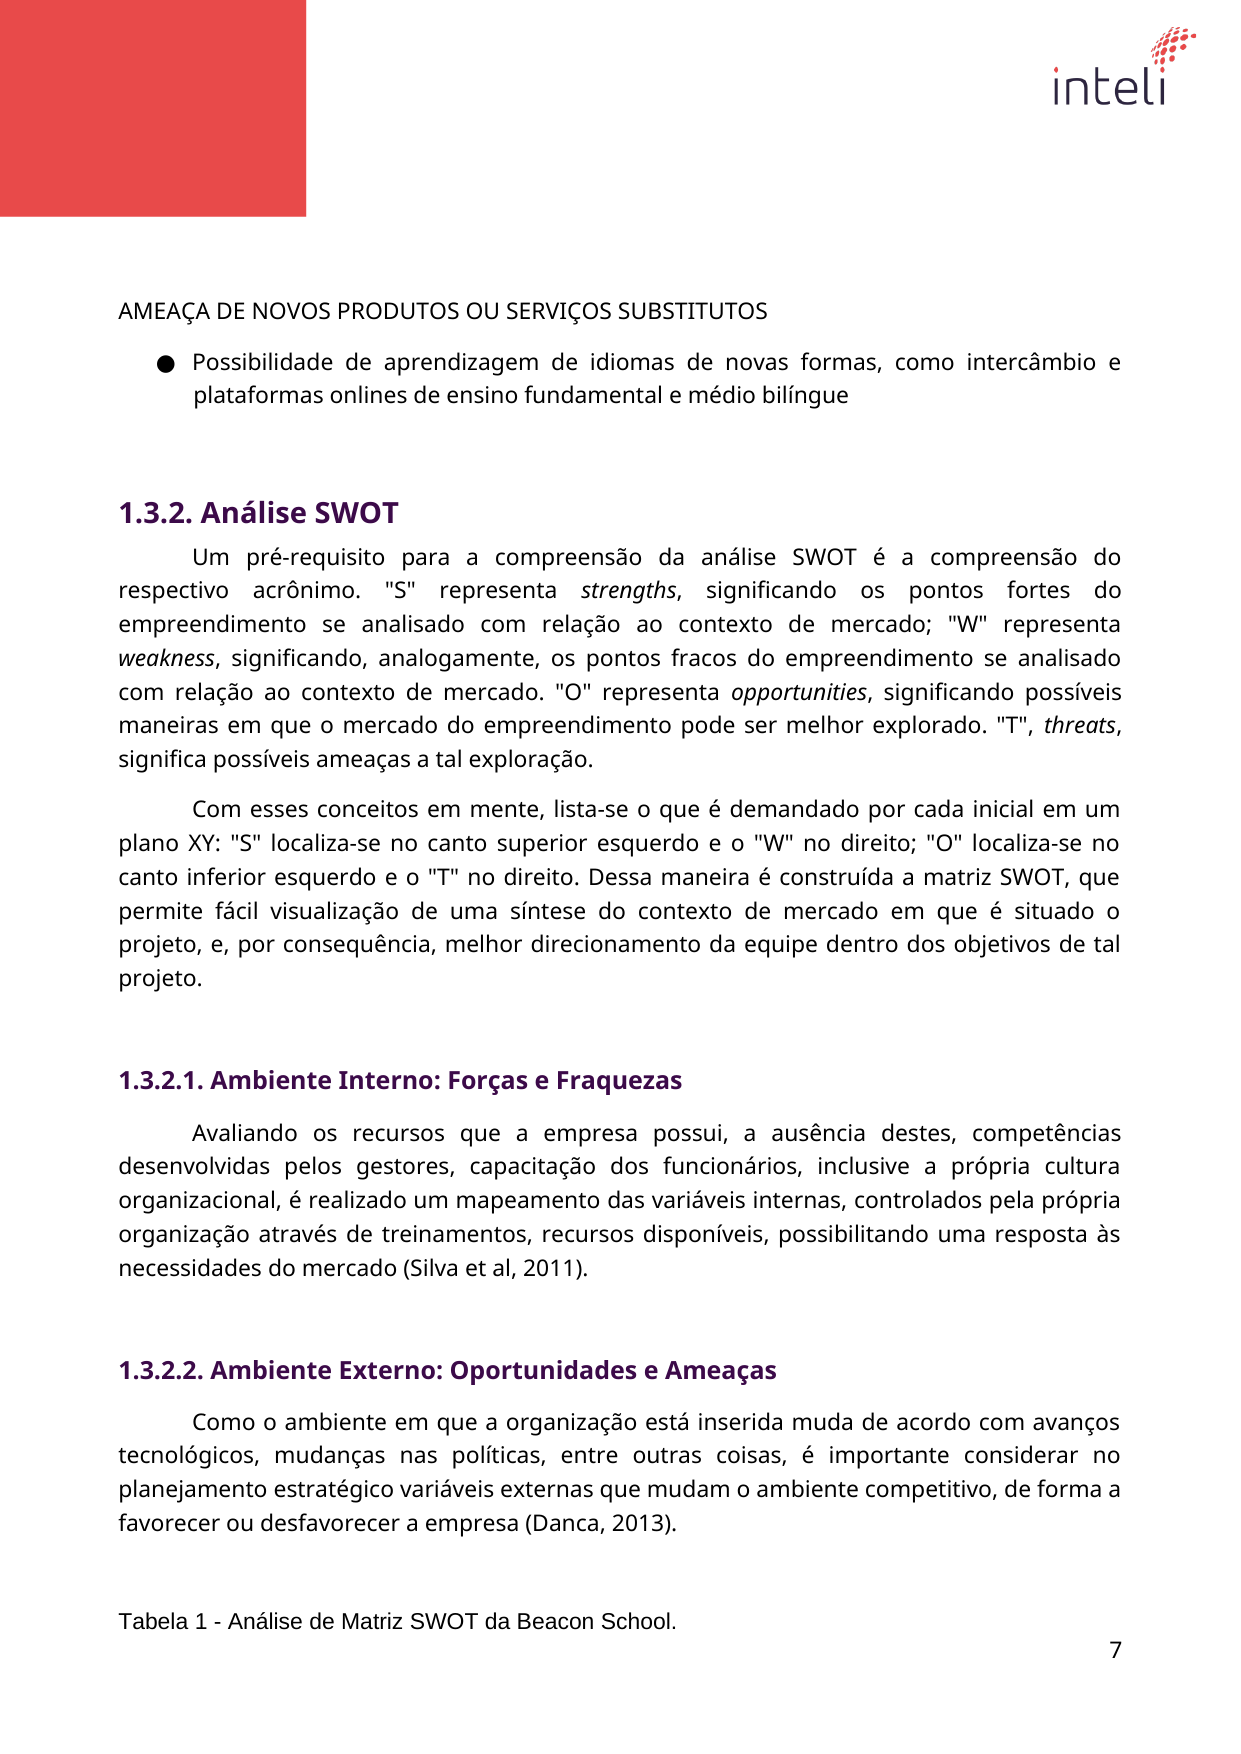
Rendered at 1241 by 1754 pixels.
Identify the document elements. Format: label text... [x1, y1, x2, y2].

text Como o ambiente em que a organização está inserida muda de acordo com avanços tecnológicos, mudanças nas políticas, entre outras coisas, é importante considerar no planejamento estratégico variáveis externas que mudam o ambiente competitivo, de forma a favorecer ou desfavorecer a empresa (Danca, 2013). [118, 1406, 1122, 1538]
text 1.3.2.1. Ambiente Interno: Forças e Fraquezas [118, 1063, 1122, 1097]
picture [0, 0, 307, 217]
text Um pré-requisito para a compreensão da análise SWOT é a compreensão do respectivo acrônimo. "S" representa strengths, significando os pontos fortes do empreendimento se analisado com relação ao contexto de mercado; "W" representa weakness, significando, analogamente, os pontos fracos do empreendimento se analisado com relação ao contexto de mercado. "O" representa opportunities, significando possíveis maneiras em que o mercado do empreendimento pode ser melhor explorado. "T", threats, significa possíveis ameaças a tal exploração. [118, 541, 1122, 774]
text Com esses conceitos em mente, lista-se o que é demandado por cada inicial em um plano XY: "S" localiza-se no canto superior esquerdo e o "W" no direito; "O" localiza-se no canto inferior esquerdo e o "T" no direito. Dessa maneira é construída a matriz SWOT, que permite fácil visualização de uma síntese do contexto de mercado em que é situado o projeto, e, por consequência, melhor direcionamento da equipe dentro dos objetivos de tal projeto. [118, 793, 1122, 993]
list Possibilidade de aprendizagem de idiomas de novas formas, como intercâmbio e plataformas onlines de ensino fundamental e médio bilíngue [156, 345, 1122, 410]
text Tabela 1 - Análise de Matriz SWOT da Beacon School. [118, 1608, 1122, 1634]
text AMEAÇA DE NOVOS PRODUTOS OU SERVIÇOS SUBSTITUTOS [118, 295, 1122, 326]
text 1.3.2.2. Ambiente Externo: Oportunidades e Ameaças [118, 1352, 1122, 1386]
subtitle 1.3.2. Análise SWOT [118, 492, 1122, 532]
text Avaliando os recursos que a empresa possui, a ausência destes, competências desenvolvidas pelos gestores, capacitação dos funcionários, inclusive a própria cultura organizacional, é realizado um mapeamento das variáveis internas, controlados pela própria organização através de treinamentos, recursos disponíveis, possibilitando uma resposta às necessidades do mercado (Silva et al, 2011). [118, 1116, 1122, 1283]
picture [1054, 27, 1197, 105]
